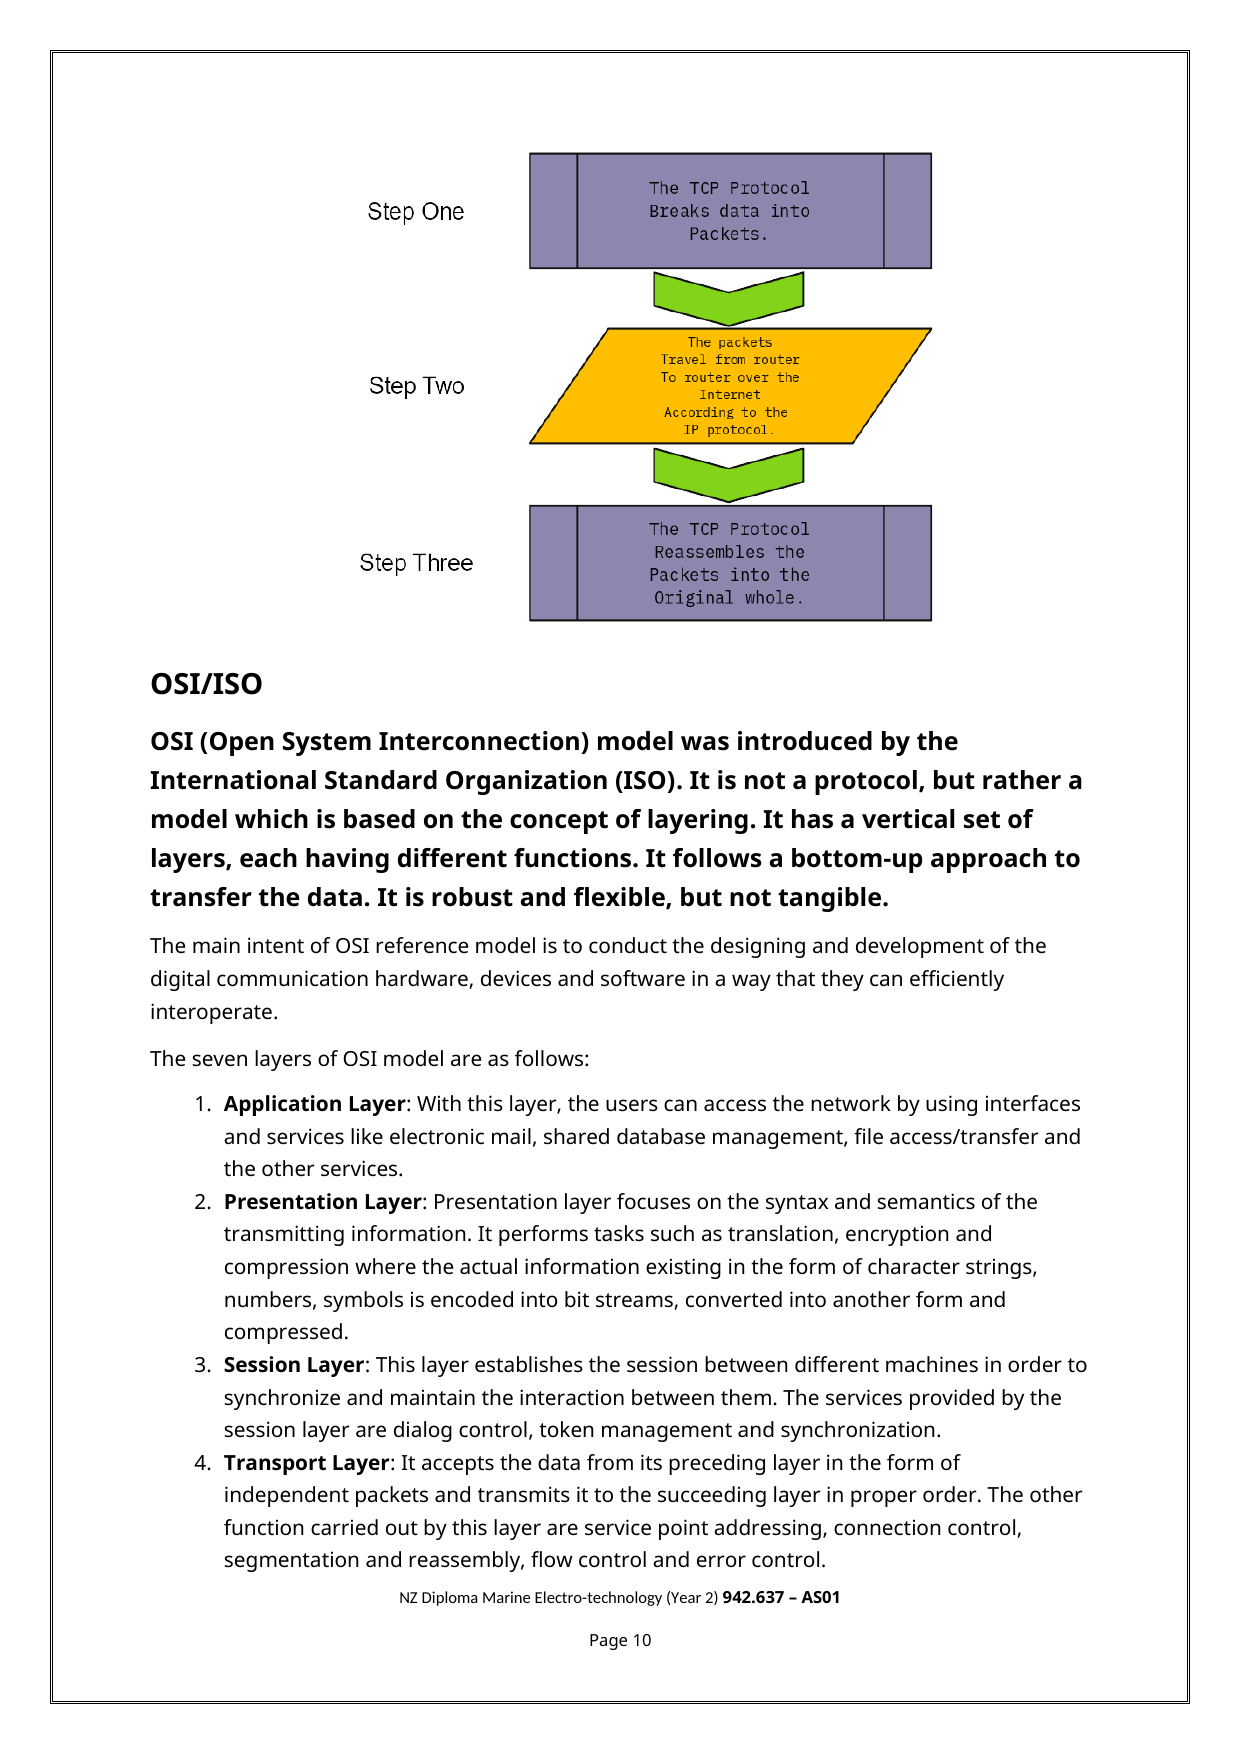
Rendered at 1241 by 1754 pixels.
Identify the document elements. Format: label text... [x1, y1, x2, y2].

list Presentation Layer: Presentation layer focuses on the syntax and semantics of the transmitting information. It performs tasks such as translation, encryption and compression where the actual information existing in the form of character strings, numbers, symbols is encoded into bit streams, converted into another form and compressed. [194, 1187, 1090, 1346]
picture [273, 150, 967, 639]
subtitle OSI/ISO [150, 663, 1090, 703]
text The main intent of OSI reference model is to conduct the designing and development of the digital communication hardware, devices and software in a way that they can efficiently interoperate. [150, 932, 1090, 1025]
subtitle OSI (Open System Interconnection) model was introduced by the International Standard Organization (ISO). It is not a protocol, but rather a model which is based on the concept of layering. It has a vertical set of layers, each having different functions. It follows a bottom-up approach to transfer the data. It is robust and flexible, but not tangible. [150, 723, 1090, 914]
list Application Layer: With this layer, the users can access the network by using interfaces and services like electronic mail, shared database management, file access/transfer and the other services. [194, 1089, 1090, 1183]
list Session Layer: This layer establishes the session between different machines in order to synchronize and maintain the interaction between them. The services provided by the session layer are dialog control, token management and synchronization. [194, 1350, 1090, 1444]
list Transport Layer: It accepts the data from its preceding layer in the form of independent packets and transmits it to the succeeding layer in proper order. The other function carried out by this layer are service point addressing, connection control, segmentation and reassembly, flow control and error control. [194, 1448, 1090, 1574]
subtitle The seven layers of OSI model are as follows: [150, 1044, 1090, 1072]
